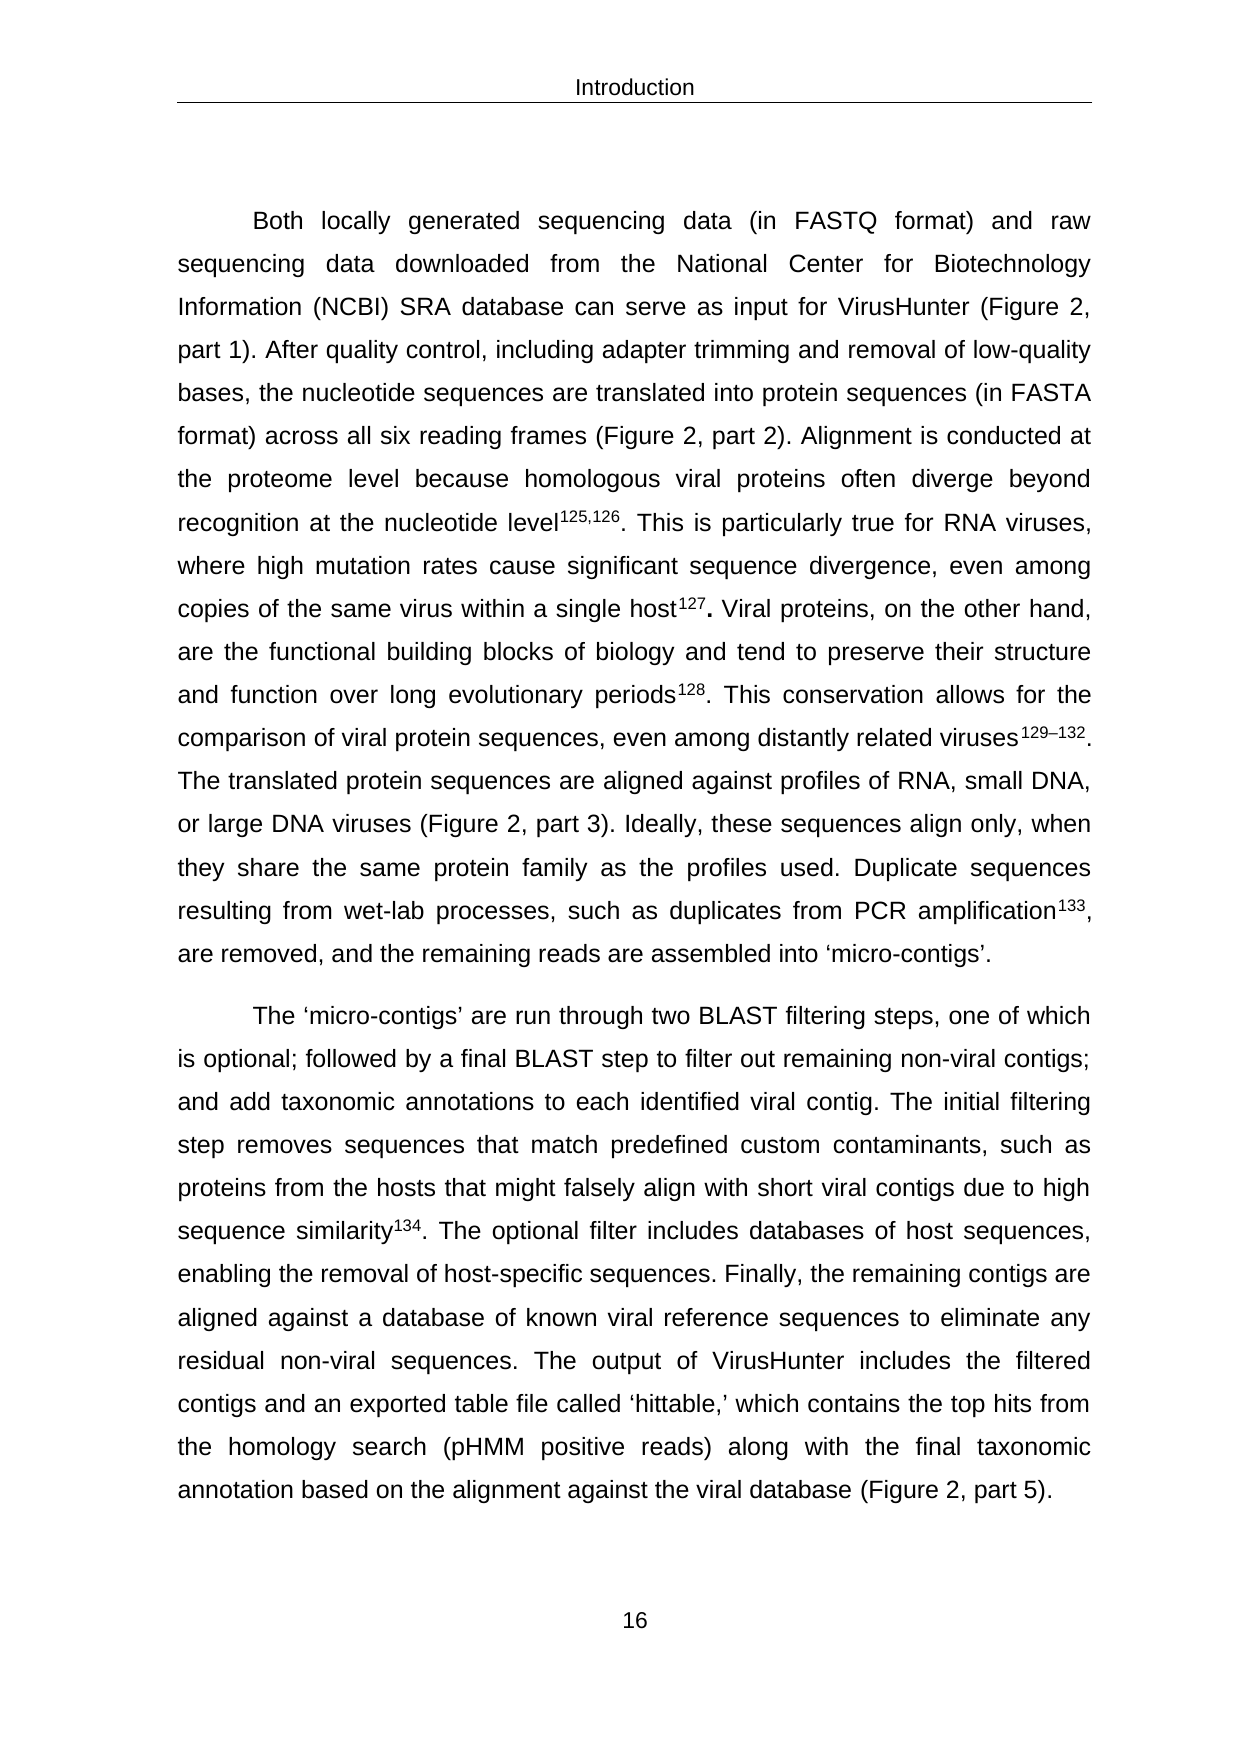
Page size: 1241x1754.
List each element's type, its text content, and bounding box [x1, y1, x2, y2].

text The ‘micro-contigs’ are run through two BLAST filtering steps, one of which is optional; followed by a final BLAST step to filter out remaining non-viral contigs; and add taxonomic annotations to each identified viral contig. The initial filtering step removes sequences that match predefined custom contaminants, such as proteins from the hosts that might falsely align with short viral contigs due to high sequence similarity134. The optional filter includes databases of host sequences, enabling the removal of host-specific sequences. Finally, the remaining contigs are aligned against a database of known viral reference sequences to eliminate any residual non-viral sequences. The output of VirusHunter includes the filtered contigs and an exported table file called ‘hittable,’ which contains the top hits from the homology search (pHMM positive reads) along with the final taxonomic annotation based on the alignment against the viral database (Figure 2, part 5). [177, 1001, 1092, 1504]
text Both locally generated sequencing data (in FASTQ format) and raw sequencing data downloaded from the National Center for Biotechnology Information (NCBI) SRA database can serve as input for VirusHunter (Figure 2, part 1). After quality control, including adapter trimming and removal of low-quality bases, the nucleotide sequences are translated into protein sequences (in FASTA format) across all six reading frames (Figure 2, part 2). Alignment is conducted at the proteome level because homologous viral proteins often diverge beyond recognition at the nucleotide level125,126. This is particularly true for RNA viruses, where high mutation rates cause significant sequence divergence, even among copies of the same virus within a single host127. Viral proteins, on the other hand, are the functional building blocks of biology and tend to preserve their structure and function over long evolutionary periods128. This conservation allows for the comparison of viral protein sequences, even among distantly related viruses129–132. The translated protein sequences are aligned against profiles of RNA, small DNA, or large DNA viruses (Figure 2, part 3). Ideally, these sequences align only, when they share the same protein family as the profiles used. Duplicate sequences resulting from wet-lab processes, such as duplicates from PCR amplification133, are removed, and the remaining reads are assembled into ‘micro-contigs’. [177, 206, 1092, 967]
